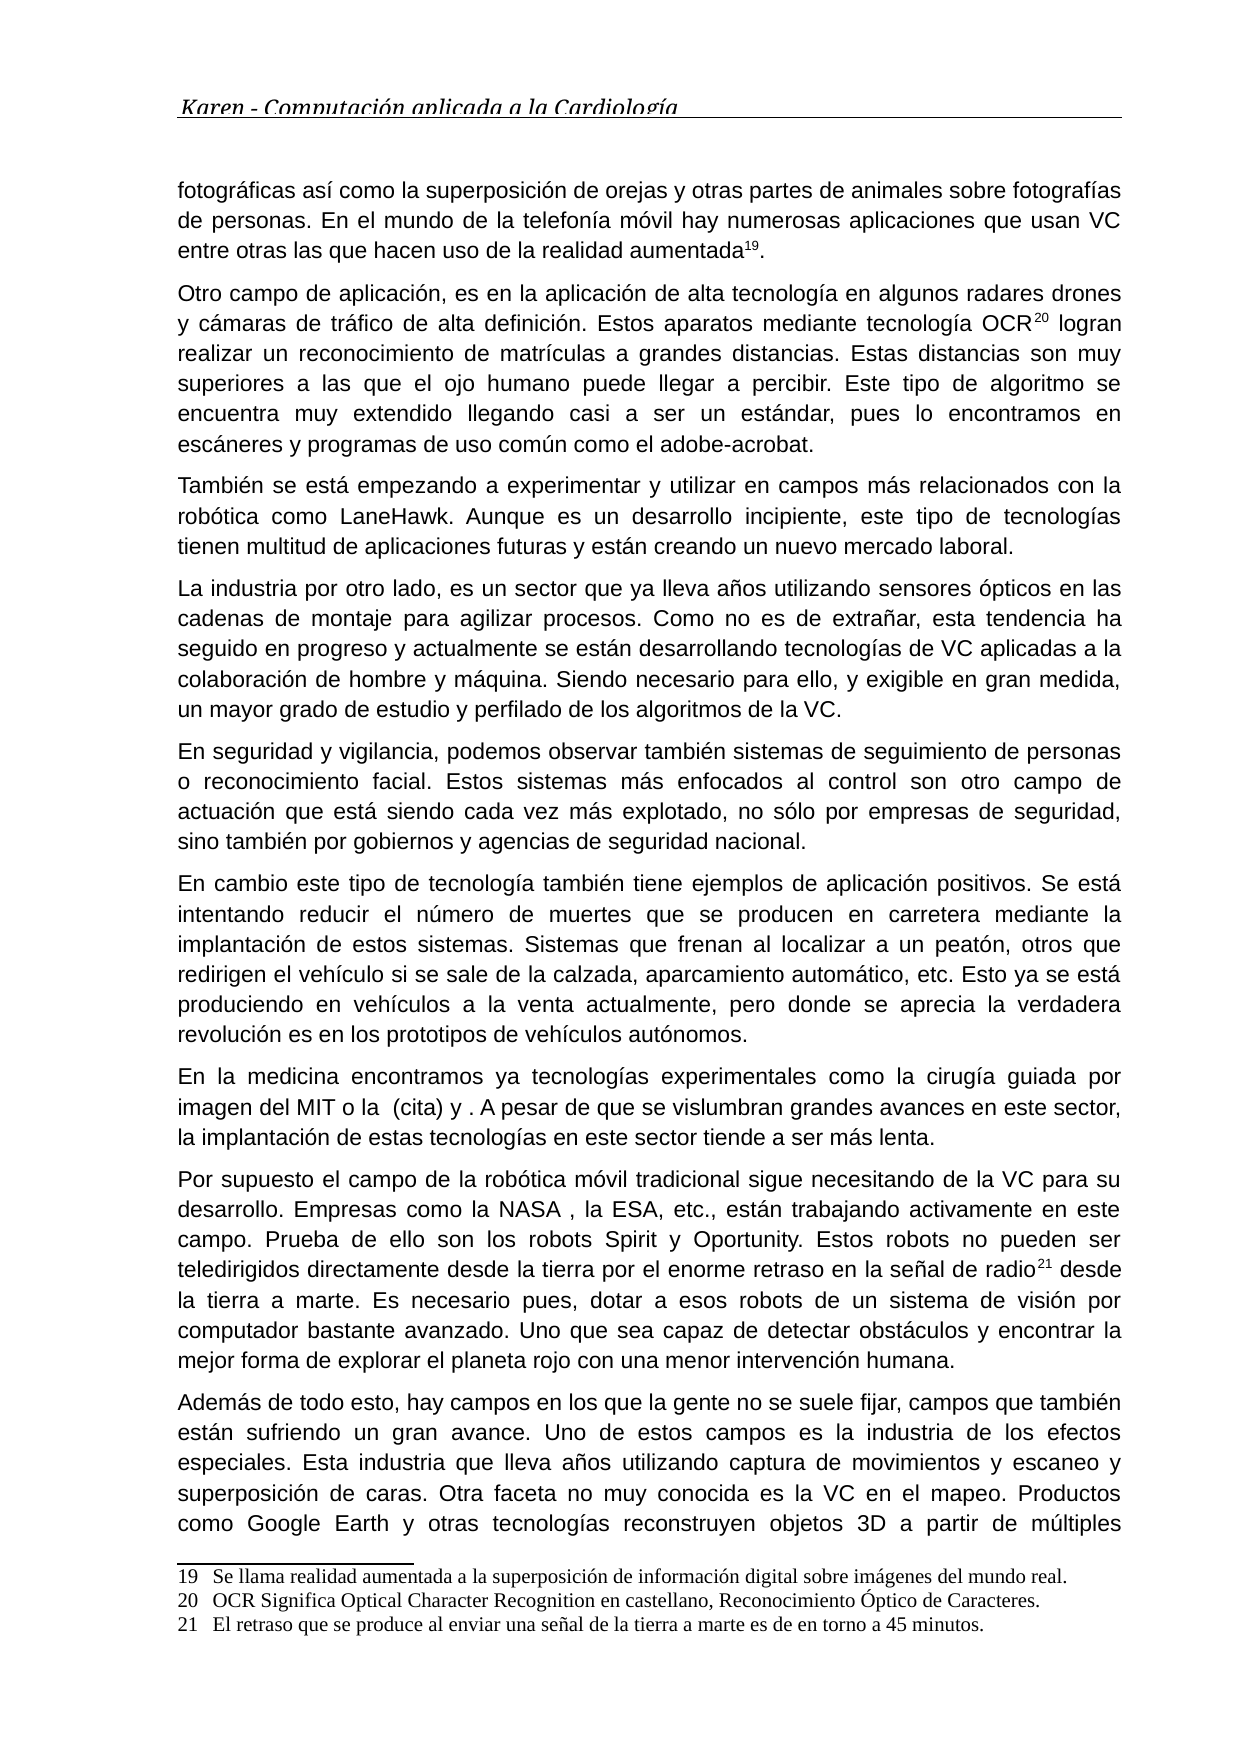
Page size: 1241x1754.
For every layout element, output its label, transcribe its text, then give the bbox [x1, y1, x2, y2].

list Por supuesto el campo de la robótica móvil tradicional sigue necesitando de la VC para su desarrollo. Empresas como la NASA , la ESA, etc., están trabajando activamente en este campo. Prueba de ello son los robots Spirit y Oportunity. Estos robots no pueden ser teledirigidos directamente desde la tierra por el enorme retraso en la señal de radio desde la tierra a marte. Es necesario pues, dotar a esos robots de un sistema de visión por computador bastante avanzado. Uno que sea capaz de detectar obstáculos y encontrar la mejor forma de explorar el planeta rojo con una menor intervención humana. [177, 1166, 1122, 1373]
list La industria por otro lado, es un sector que ya lleva años utilizando sensores ópticos en las cadenas de montaje para agilizar procesos. Como no es de extrañar, esta tendencia ha seguido en progreso y actualmente se están desarrollando tecnologías de VC aplicadas a la colaboración de hombre y máquina. Siendo necesario para ello, y exigible en gran medida, un mayor grado de estudio y perfilado de los algoritmos de la VC. [177, 575, 1122, 722]
list El retraso que se produce al enviar una señal de la tierra a marte es de en torno a 45 minutos. [177, 1612, 1122, 1636]
list También se está empezando a experimentar y utilizar en campos más relacionados con la robótica como LaneHawk. Aunque es un desarrollo incipiente, este tipo de tecnologías tienen multitud de aplicaciones futuras y están creando un nuevo mercado laboral. [177, 472, 1122, 559]
list En cambio este tipo de tecnología también tiene ejemplos de aplicación positivos. Se está intentando reducir el número de muertes que se producen en carretera mediante la implantación de estos sistemas. Sistemas que frenan al localizar a un peatón, otros que redirigen el vehículo si se sale de la calzada, aparcamiento automático, etc. Esto ya se está produciendo en vehículos a la venta actualmente, pero donde se aprecia la verdadera revolución es en los prototipos de vehículos autónomos. [177, 870, 1122, 1048]
list fotográficas así como la superposición de orejas y otras partes de animales sobre fotografías de personas. En el mundo de la telefonía móvil hay numerosas aplicaciones que usan VC entre otras las que hacen uso de la realidad aumentada. [177, 177, 1122, 264]
list Otro campo de aplicación, es en la aplicación de alta tecnología en algunos radares drones y cámaras de tráfico de alta definición. Estos aparatos mediante tecnología OCR logran realizar un reconocimiento de matrículas a grandes distancias. Estas distancias son muy superiores a las que el ojo humano puede llegar a percibir. Este tipo de algoritmo se encuentra muy extendido llegando casi a ser un estándar, pues lo encontramos en escáneres y programas de uso común como el adobe-acrobat. [177, 279, 1122, 457]
list Se llama realidad aumentada a la superposición de información digital sobre imágenes del mundo real. [177, 1564, 1122, 1588]
list En la medicina encontramos ya tecnologías experimentales como la cirugía guiada por imagen del MIT o la (cita) y . A pesar de que se vislumbran grandes avances en este sector, la implantación de estas tecnologías en este sector tiende a ser más lenta. [177, 1063, 1122, 1150]
list Además de todo esto, hay campos en los que la gente no se suele fijar, campos que también están sufriendo un gran avance. Uno de estos campos es la industria de los efectos especiales. Esta industria que lleva años utilizando captura de movimientos y escaneo y superposición de caras. Otra faceta no muy conocida es la VC en el mapeo. Productos como Google Earth y otras tecnologías reconstruyen objetos 3D a partir de múltiples [177, 1389, 1122, 1536]
list En seguridad y vigilancia, podemos observar también sistemas de seguimiento de personas o reconocimiento facial. Estos sistemas más enfocados al control son otro campo de actuación que está siendo cada vez más explotado, no sólo por empresas de seguridad, sino también por gobiernos y agencias de seguridad nacional. [177, 738, 1122, 855]
list OCR Significa Optical Character Recognition en castellano, Reconocimiento Óptico de Caracteres. [177, 1588, 1122, 1612]
